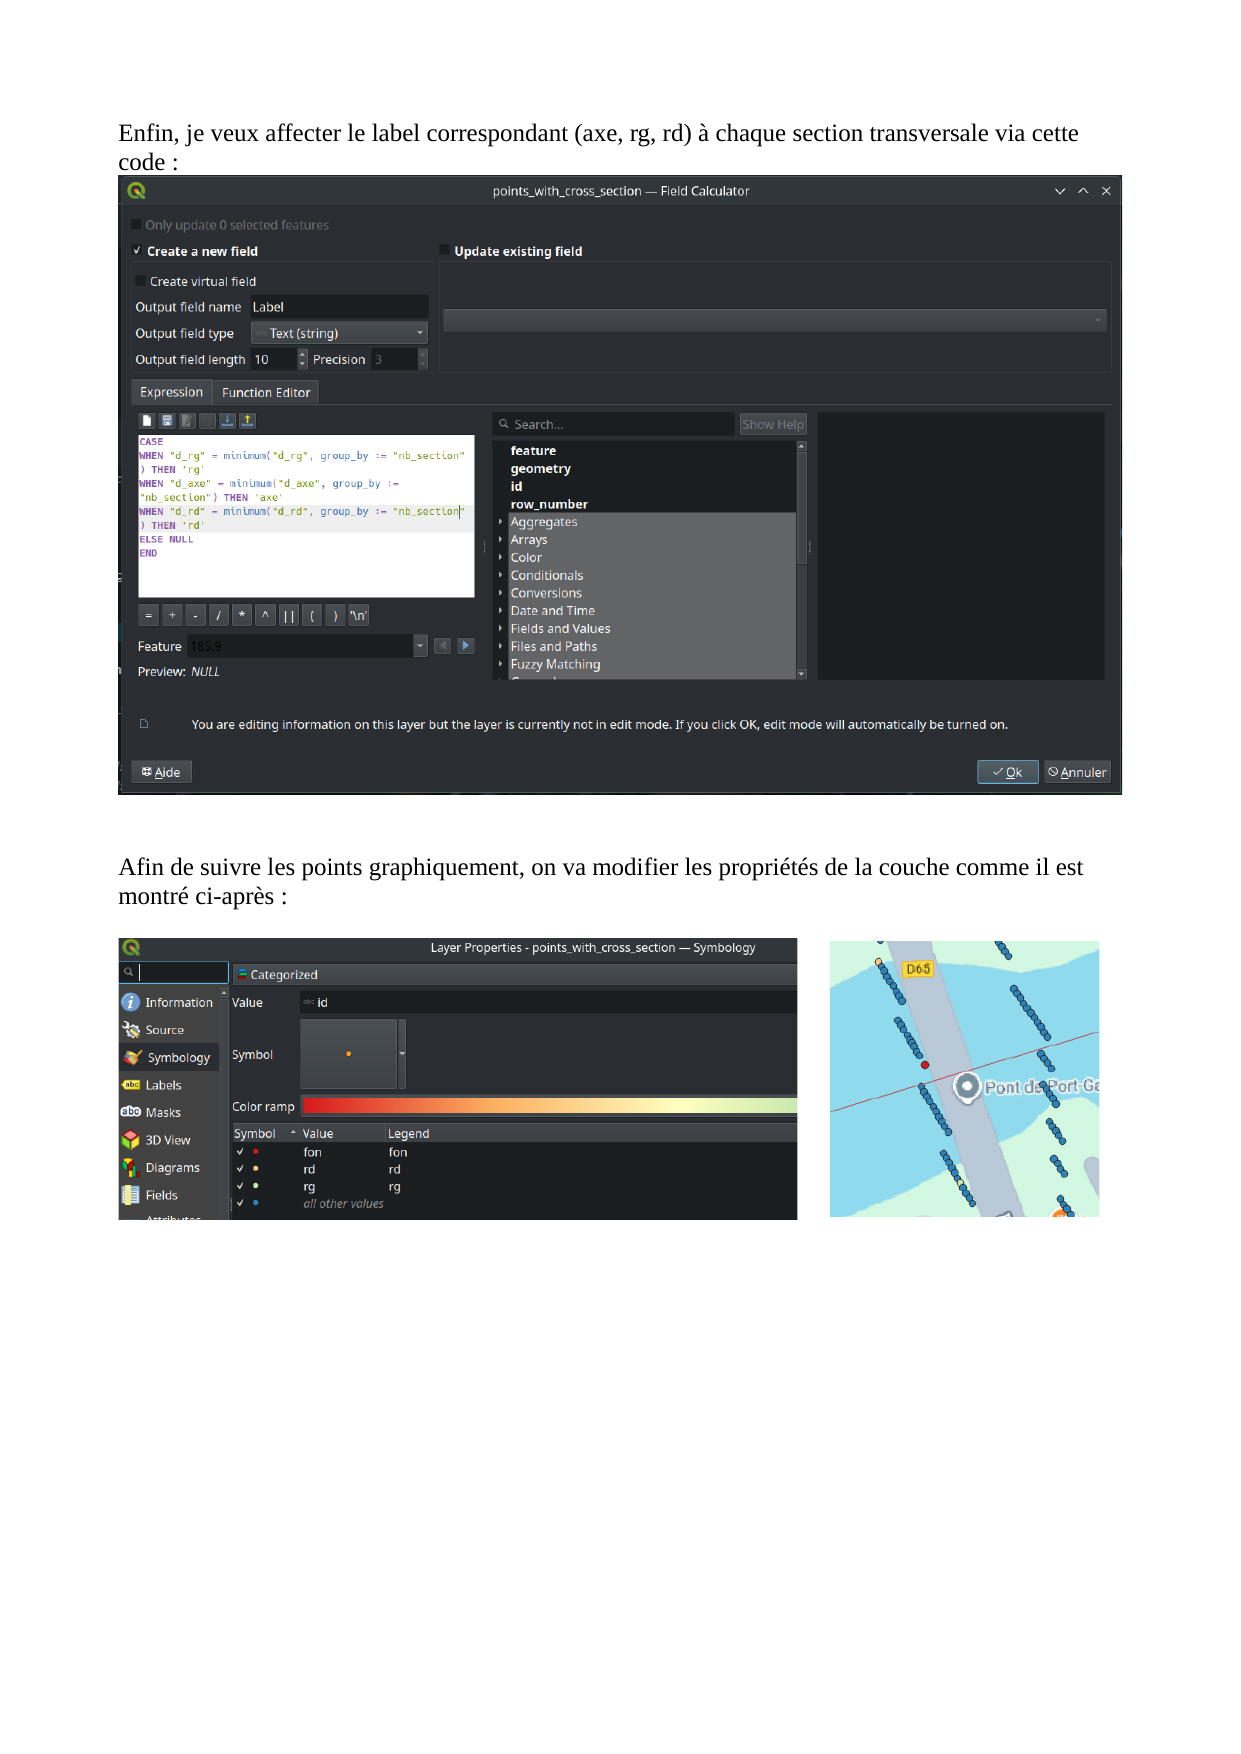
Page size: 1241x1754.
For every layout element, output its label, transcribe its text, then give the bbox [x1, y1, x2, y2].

picture [118, 938, 798, 1220]
picture [118, 175, 1123, 795]
text Afin de suivre les points graphiquement, on va modifier les propriétés de la couche comme il est montré ci-après : [118, 852, 1122, 909]
picture [829, 941, 1100, 1217]
text Enfin, je veux affecter le label correspondant (axe, rg, rd) à chaque section transversale via cette code : [118, 118, 1122, 175]
